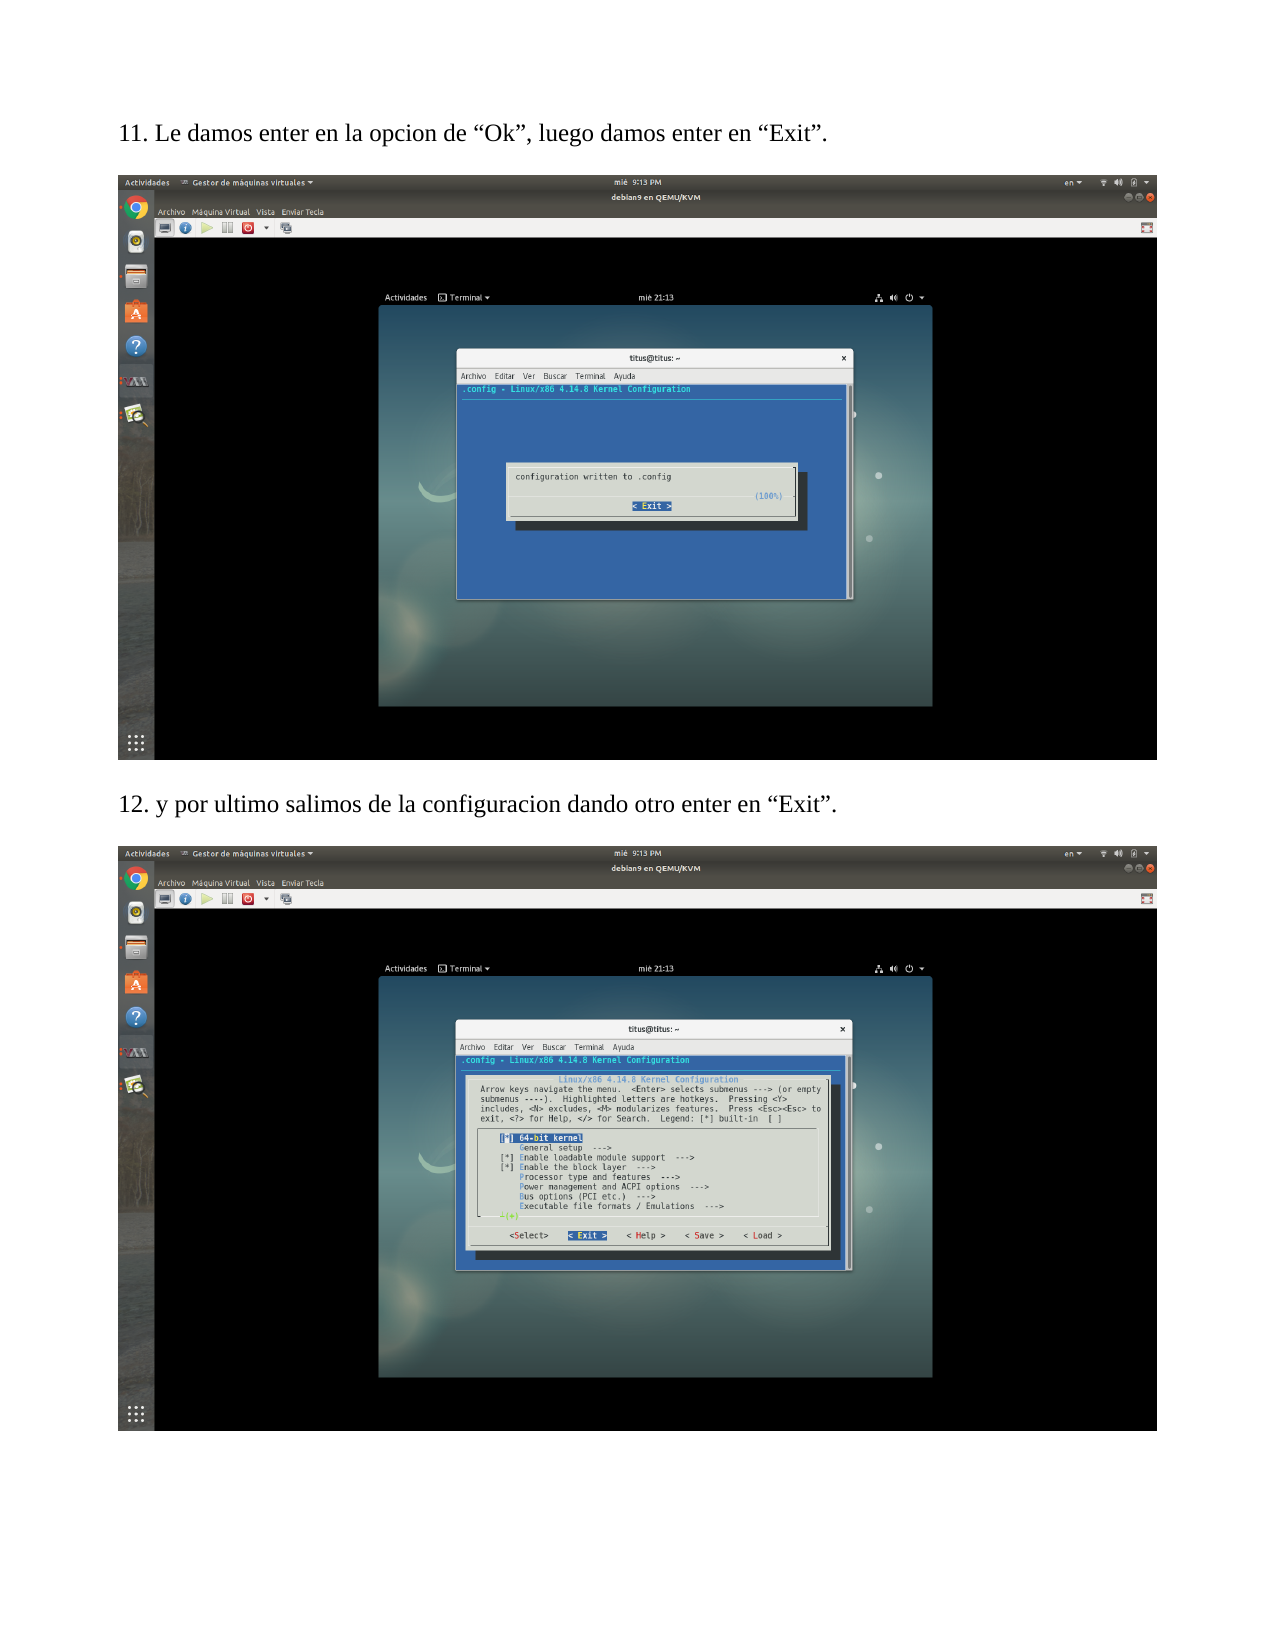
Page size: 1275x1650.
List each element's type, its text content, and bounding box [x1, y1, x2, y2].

picture [118, 175, 1157, 760]
picture [118, 846, 1157, 1431]
text 12. y por ultimo salimos de la configuracion dando otro enter en “Exit”. [118, 789, 1157, 817]
text 11. Le damos enter en la opcion de “Ok”, luego damos enter en “Exit”. [118, 118, 1157, 147]
